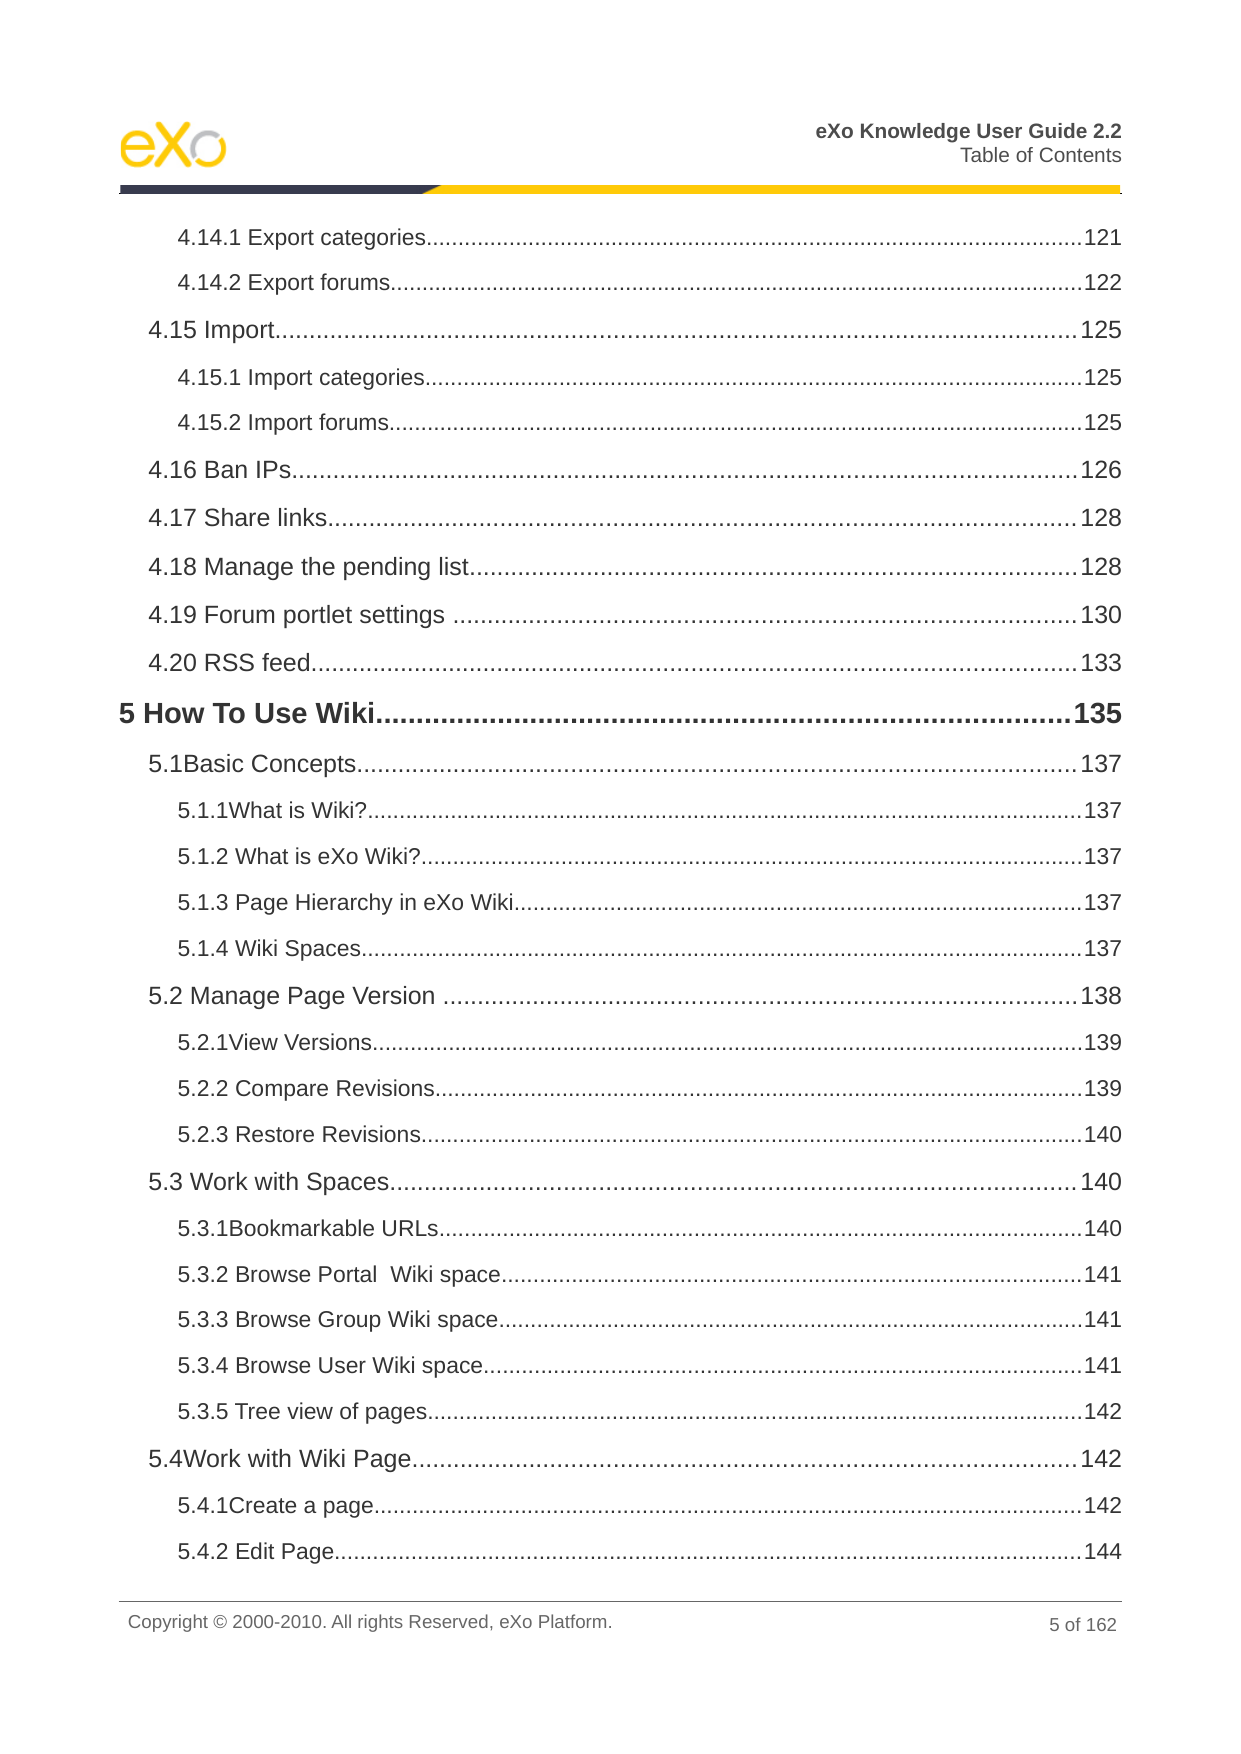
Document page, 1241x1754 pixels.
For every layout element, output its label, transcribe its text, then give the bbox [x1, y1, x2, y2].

text 5.4Work with Wiki Page 142 [148, 1444, 1122, 1473]
text 5.2 Manage Page Version 138 [148, 981, 1122, 1009]
text 5.1.2 What is eXo Wiki? 137 [177, 843, 1122, 870]
text 4.14.1 Export categories 121 [177, 223, 1122, 250]
text 5.1Basic Concepts 137 [148, 749, 1122, 778]
text 5.2.2 Compare Revisions 139 [177, 1075, 1122, 1101]
text 5.3 Work with Spaces 140 [148, 1167, 1122, 1195]
text 5.4.1Create a page 142 [177, 1492, 1122, 1518]
text 5.3.2 Browse Portal Wiki space 141 [177, 1261, 1122, 1287]
text 5.1.1What is Wiki? 137 [177, 797, 1122, 824]
text 4.15.1 Import categories 125 [177, 363, 1122, 390]
text 4.14.2 Export forums 122 [177, 269, 1122, 296]
text 4.19 Forum portlet settings 130 [148, 600, 1122, 628]
text 4.15.2 Import forums 125 [177, 409, 1122, 436]
text 5.2.1View Versions 139 [177, 1029, 1122, 1055]
text 5.3.4 Browse User Wiki space 141 [177, 1352, 1122, 1379]
picture [120, 185, 1121, 194]
text 5.1.4 Wiki Spaces 137 [177, 935, 1122, 961]
text 5.1.3 Page Hierarchy in eXo Wiki 137 [177, 889, 1122, 916]
picture [120, 121, 227, 168]
text 4.18 Manage the pending list 128 [148, 552, 1122, 580]
text 5 How To Use Wiki 135 [118, 696, 1122, 730]
text 5.4.2 Edit Page 144 [177, 1538, 1122, 1564]
text 4.17 Share links 128 [148, 503, 1122, 532]
text 5.2.3 Restore Revisions 140 [177, 1121, 1122, 1147]
text 5.3.5 Tree view of pages 142 [177, 1398, 1122, 1424]
text 5.3.1Bookmarkable URLs 140 [177, 1215, 1122, 1241]
text 4.20 RSS feed 133 [148, 648, 1122, 677]
text 4.16 Ban IPs 126 [148, 455, 1122, 484]
text 5.3.3 Browse Group Wiki space 141 [177, 1306, 1122, 1333]
text 4.15 Import 125 [148, 315, 1122, 344]
